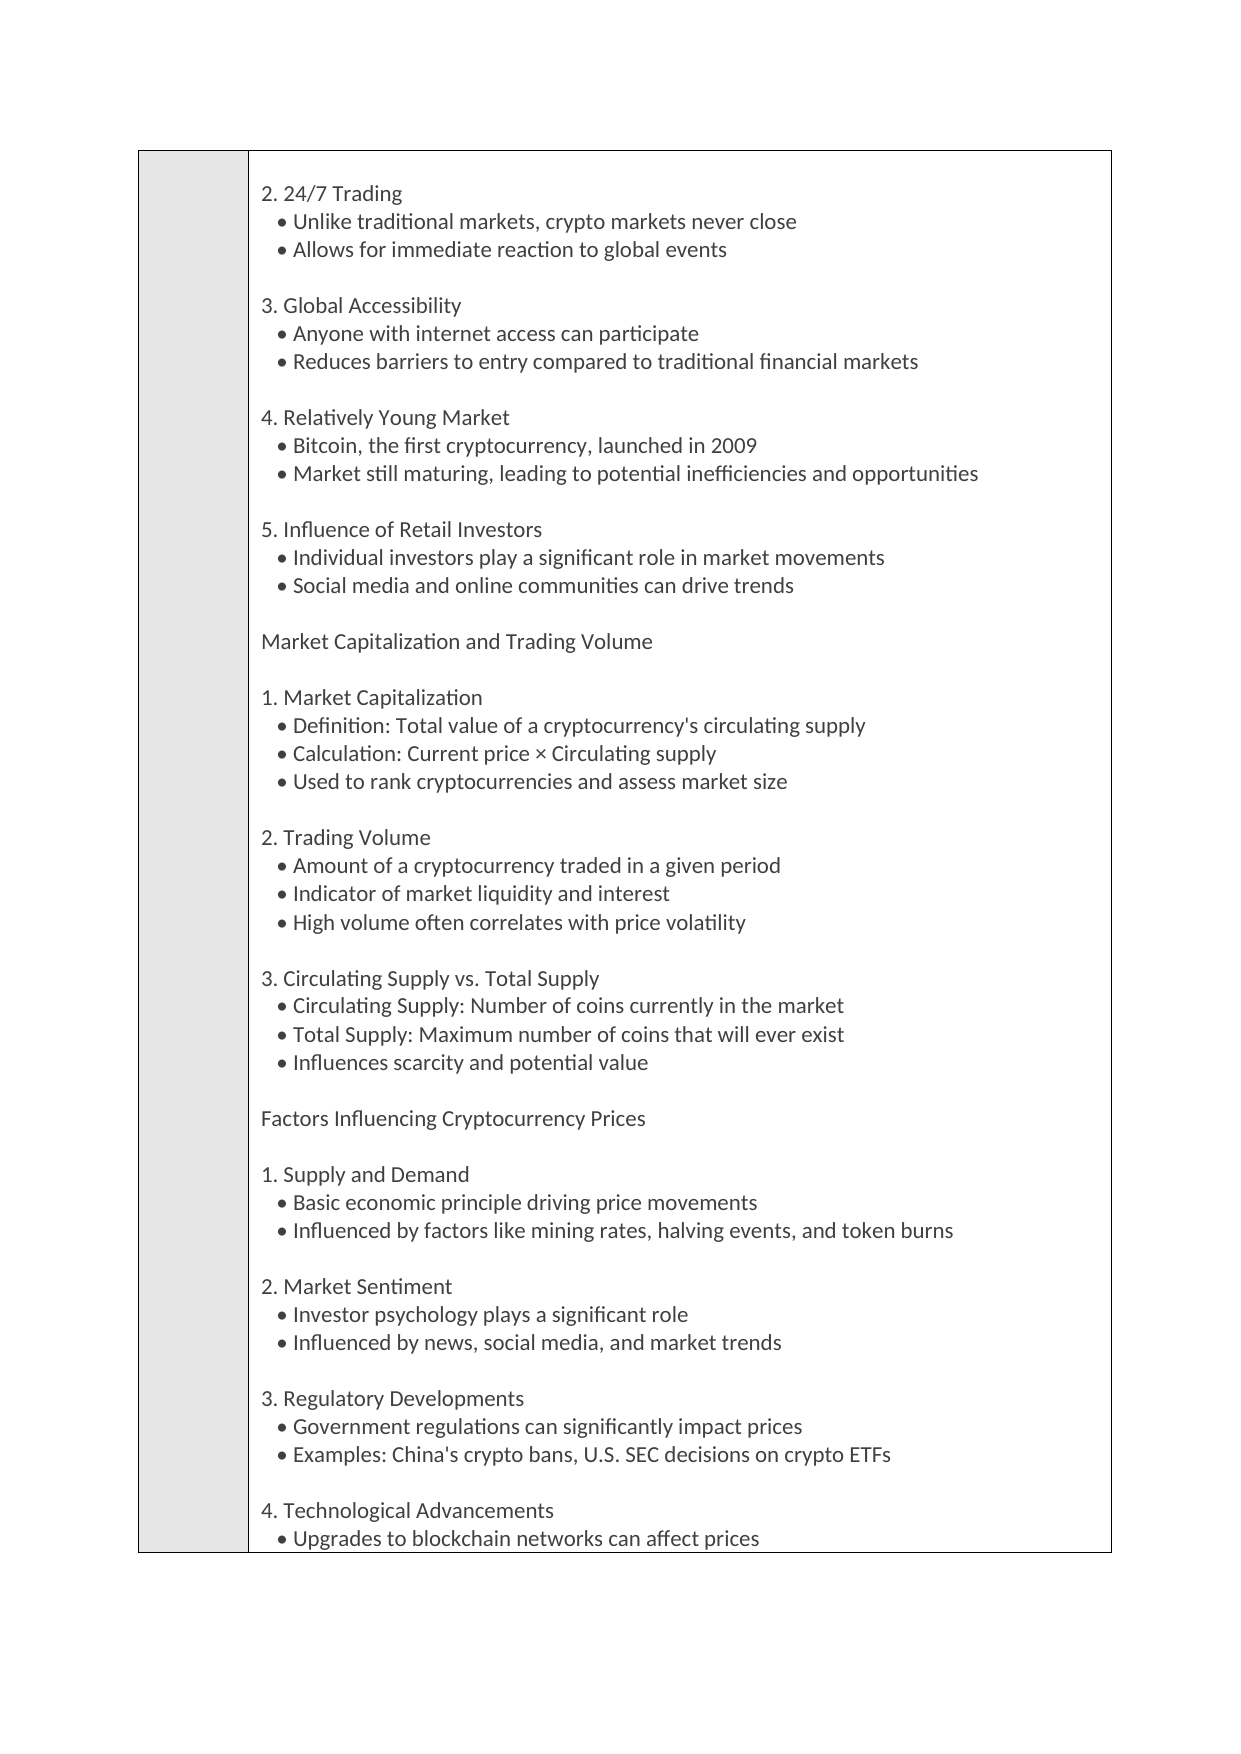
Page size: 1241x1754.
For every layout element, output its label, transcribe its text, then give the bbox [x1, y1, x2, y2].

table_cell [139, 151, 248, 1552]
table_cell 2. 24/7 Trading • Unlike traditional markets, crypto markets never close • Allows for immediate reaction to global events 3. Global Accessibility • Anyone with internet access can participate • Reduces barriers to entry compared to traditional financial markets 4. Relatively Young Market • Bitcoin, the first cryptocurrency, launched in 2009 • Market still maturing, leading to potential inefficiencies and opportunities 5. Influence of Retail Investors • Individual investors play a significant role in market movements • Social media and online communities can drive trends Market Capitalization and Trading Volume 1. Market Capitalization • Definition: Total value of a cryptocurrency's circulating supply • Calculation: Current price × Circulating supply • Used to rank cryptocurrencies and assess market size 2. Trading Volume • Amount of a cryptocurrency traded in a given period • Indicator of market liquidity and interest • High volume often correlates with price volatility 3. Circulating Supply vs. Total Supply • Circulating Supply: Number of coins currently in the market • Total Supply: Maximum number of coins that will ever exist • Influences scarcity and potential value Factors Influencing Cryptocurrency Prices 1. Supply and Demand • Basic economic principle driving price movements • Influenced by factors like mining rates, halving events, and token burns 2. Market Sentiment • Investor psychology plays a significant role • Influenced by news, social media, and market trends 3. Regulatory Developments • Government regulations can significantly impact prices • Examples: China's crypto bans, U.S. SEC decisions on crypto ETFs 4. Technological Advancements • Upgrades to blockchain networks can affect prices [249, 151, 1111, 1552]
